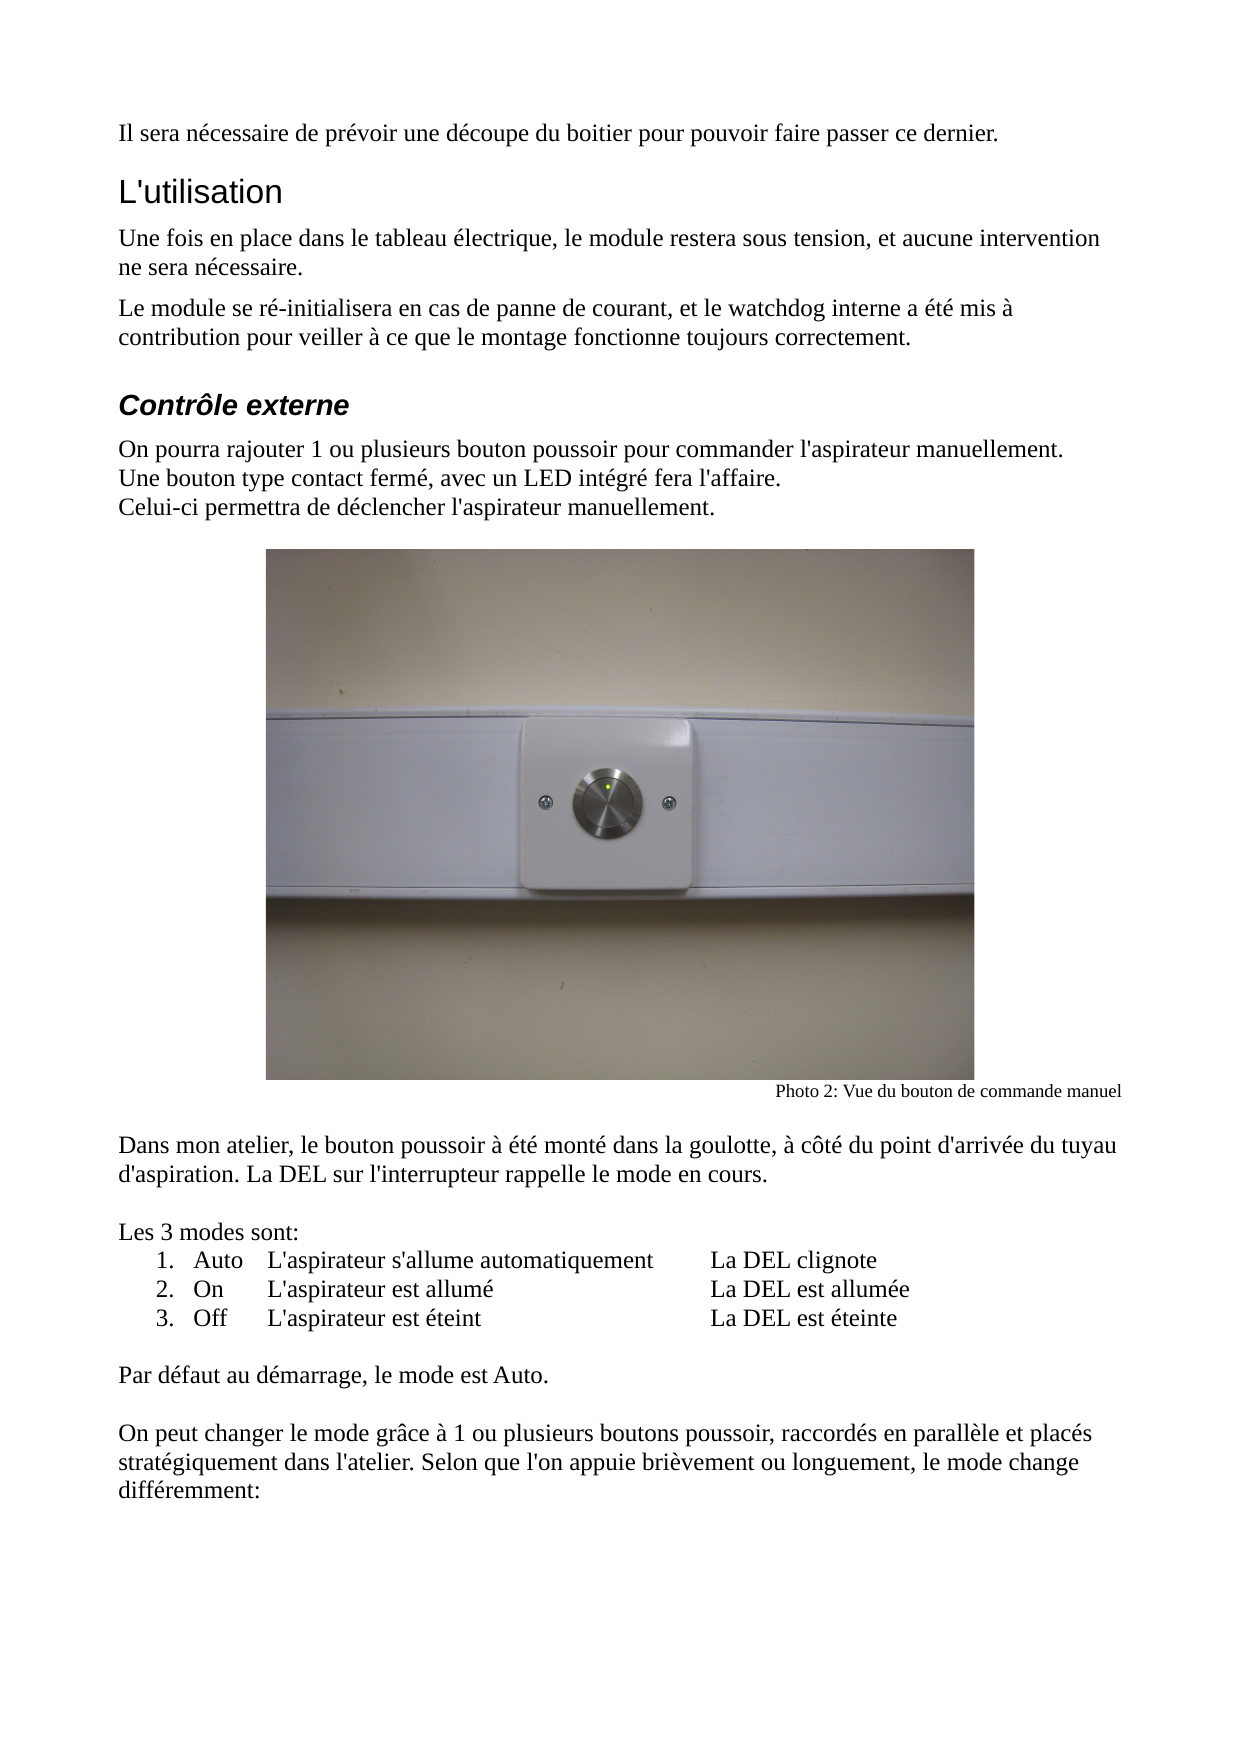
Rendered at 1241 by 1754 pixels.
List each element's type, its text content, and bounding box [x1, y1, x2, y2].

list Auto L'aspirateur s'allume automatiquement La DEL clignote [156, 1245, 1122, 1274]
picture [265, 549, 975, 1080]
text Une bouton type contact fermé, avec un LED intégré fera l'affaire. [118, 463, 1122, 492]
text Dans mon atelier, le bouton poussoir à été monté dans la goulotte, à côté du point d'arrivée du tuyau d'aspiration. La DEL sur l'interrupteur rappelle le mode en cours. [118, 1130, 1122, 1188]
text Les 3 modes sont: [118, 1217, 1122, 1245]
list Off L'aspirateur est éteint La DEL est éteinte [156, 1303, 1122, 1332]
text Photo 2: Vue du bouton de commande manuel [118, 549, 1122, 1102]
subtitle L'utilisation [118, 172, 1122, 211]
text Par défaut au démarrage, le mode est Auto. [118, 1360, 1122, 1389]
text On pourra rajouter 1 ou plusieurs bouton poussoir pour commander l'aspirateur manuellement. [118, 434, 1122, 463]
text Il sera nécessaire de prévoir une découpe du boitier pour pouvoir faire passer ce dernier. [118, 118, 1122, 147]
text Celui-ci permettra de déclencher l'aspirateur manuellement. [118, 492, 1122, 520]
text On peut changer le mode grâce à 1 ou plusieurs boutons poussoir, raccordés en parallèle et placés stratégiquement dans l'atelier. Selon que l'on appuie brièvement ou longuement, le mode change différemment: [118, 1418, 1122, 1504]
subtitle Contrôle externe [118, 388, 1122, 422]
text Le module se ré-initialisera en cas de panne de courant, et le watchdog interne a été mis à contribution pour veiller à ce que le montage fonctionne toujours correctement. [118, 293, 1122, 351]
text Une fois en place dans le tableau électrique, le module restera sous tension, et aucune intervention ne sera nécessaire. [118, 223, 1122, 281]
list On L'aspirateur est allumé La DEL est allumée [156, 1274, 1122, 1303]
